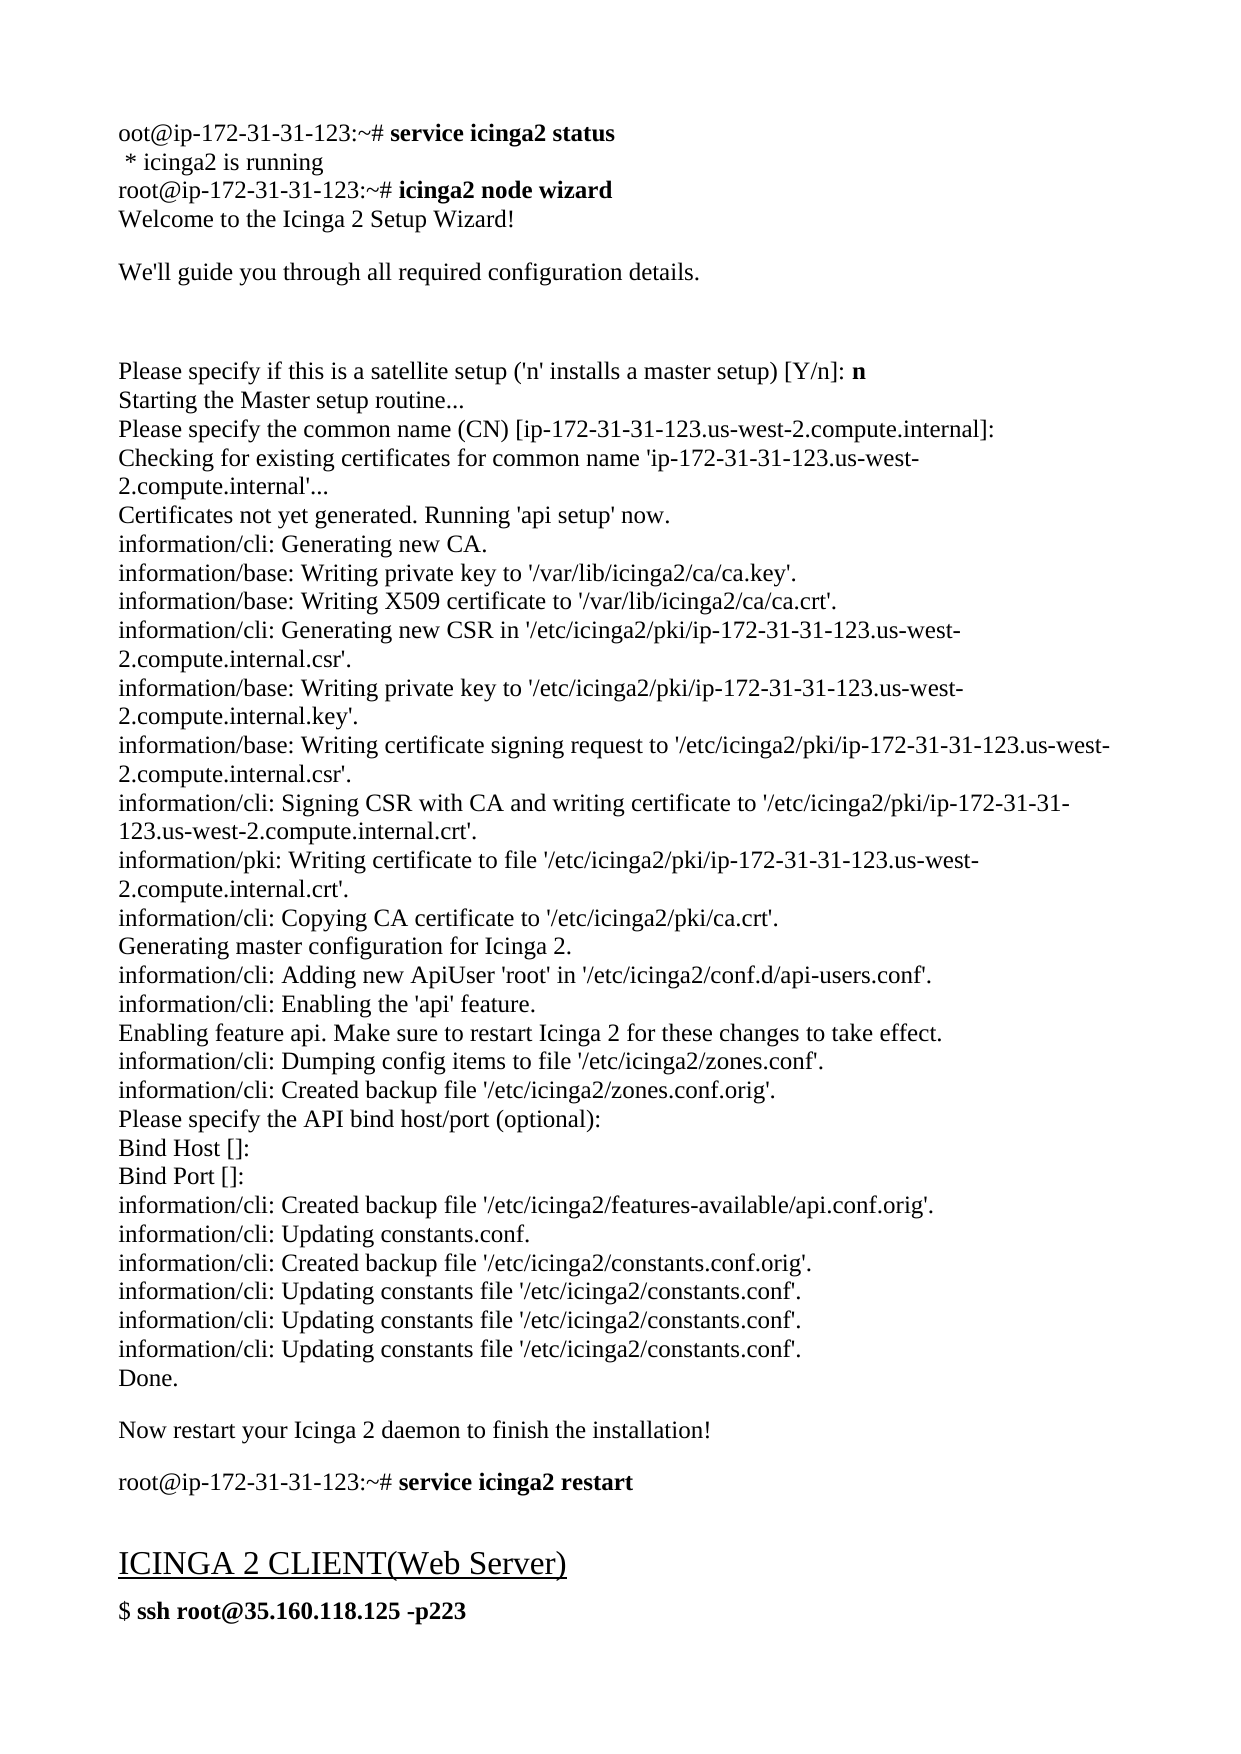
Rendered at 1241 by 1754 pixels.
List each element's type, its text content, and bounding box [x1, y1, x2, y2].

text We'll guide you through all required configuration details. [118, 257, 1122, 286]
text oot@ip-172-31-31-123:~# service icinga2 status [118, 118, 1122, 147]
text information/base: Writing private key to '/etc/icinga2/pki/ip-172-31-31-123.us-west-2.compute.internal.key'. [118, 673, 1122, 730]
text Bind Host []: [118, 1133, 1122, 1161]
text information/cli: Generating new CSR in '/etc/icinga2/pki/ip-172-31-31-123.us-west-2.compute.internal.csr'. [118, 615, 1122, 673]
text * icinga2 is running [118, 147, 1122, 176]
text information/cli: Updating constants file '/etc/icinga2/constants.conf'. [118, 1305, 1122, 1334]
text information/cli: Updating constants file '/etc/icinga2/constants.conf'. [118, 1334, 1122, 1363]
text information/cli: Created backup file '/etc/icinga2/zones.conf.orig'. [118, 1075, 1122, 1104]
text information/cli: Generating new CA. [118, 529, 1122, 558]
text information/cli: Adding new ApiUser 'root' in '/etc/icinga2/conf.d/api-users.conf'. [118, 960, 1122, 989]
text Welcome to the Icinga 2 Setup Wizard! [118, 204, 1122, 233]
text Please specify the common name (CN) [ip-172-31-31-123.us-west-2.compute.internal]: [118, 414, 1122, 443]
text Checking for existing certificates for common name 'ip-172-31-31-123.us-west-2.compute.internal'... [118, 443, 1122, 500]
text ICINGA 2 CLIENT(Web Server) [118, 1543, 1122, 1582]
text information/pki: Writing certificate to file '/etc/icinga2/pki/ip-172-31-31-123.us-west-2.compute.internal.crt'. [118, 845, 1122, 903]
text information/cli: Created backup file '/etc/icinga2/constants.conf.orig'. [118, 1248, 1122, 1276]
text Starting the Master setup routine... [118, 385, 1122, 414]
text Please specify the API bind host/port (optional): [118, 1104, 1122, 1133]
text Certificates not yet generated. Running 'api setup' now. [118, 500, 1122, 529]
text root@ip-172-31-31-123:~# icinga2 node wizard [118, 176, 1122, 204]
text Enabling feature api. Make sure to restart Icinga 2 for these changes to take effect. [118, 1018, 1122, 1046]
text $ ssh root@35.160.118.125 -p223 [118, 1596, 1122, 1625]
text Bind Port []: [118, 1161, 1122, 1190]
text information/base: Writing X509 certificate to '/var/lib/icinga2/ca/ca.crt'. [118, 586, 1122, 615]
text information/cli: Updating constants.conf. [118, 1219, 1122, 1248]
text information/cli: Updating constants file '/etc/icinga2/constants.conf'. [118, 1276, 1122, 1305]
text Generating master configuration for Icinga 2. [118, 931, 1122, 960]
text Done. [118, 1363, 1122, 1391]
text information/cli: Copying CA certificate to '/etc/icinga2/pki/ca.crt'. [118, 903, 1122, 931]
text root@ip-172-31-31-123:~# service icinga2 restart [118, 1467, 1122, 1496]
text Now restart your Icinga 2 daemon to finish the installation! [118, 1415, 1122, 1444]
text information/cli: Dumping config items to file '/etc/icinga2/zones.conf'. [118, 1046, 1122, 1075]
text information/cli: Signing CSR with CA and writing certificate to '/etc/icinga2/pki/ip-172-31-31-123.us-west-2.compute.internal.crt'. [118, 788, 1122, 845]
text information/base: Writing certificate signing request to '/etc/icinga2/pki/ip-172-31-31-123.us-west-2.compute.internal.csr'. [118, 730, 1122, 788]
text Please specify if this is a satellite setup ('n' installs a master setup) [Y/n]: n [118, 356, 1122, 385]
text information/cli: Enabling the 'api' feature. [118, 989, 1122, 1018]
text information/base: Writing private key to '/var/lib/icinga2/ca/ca.key'. [118, 558, 1122, 586]
text information/cli: Created backup file '/etc/icinga2/features-available/api.conf.orig'. [118, 1190, 1122, 1219]
